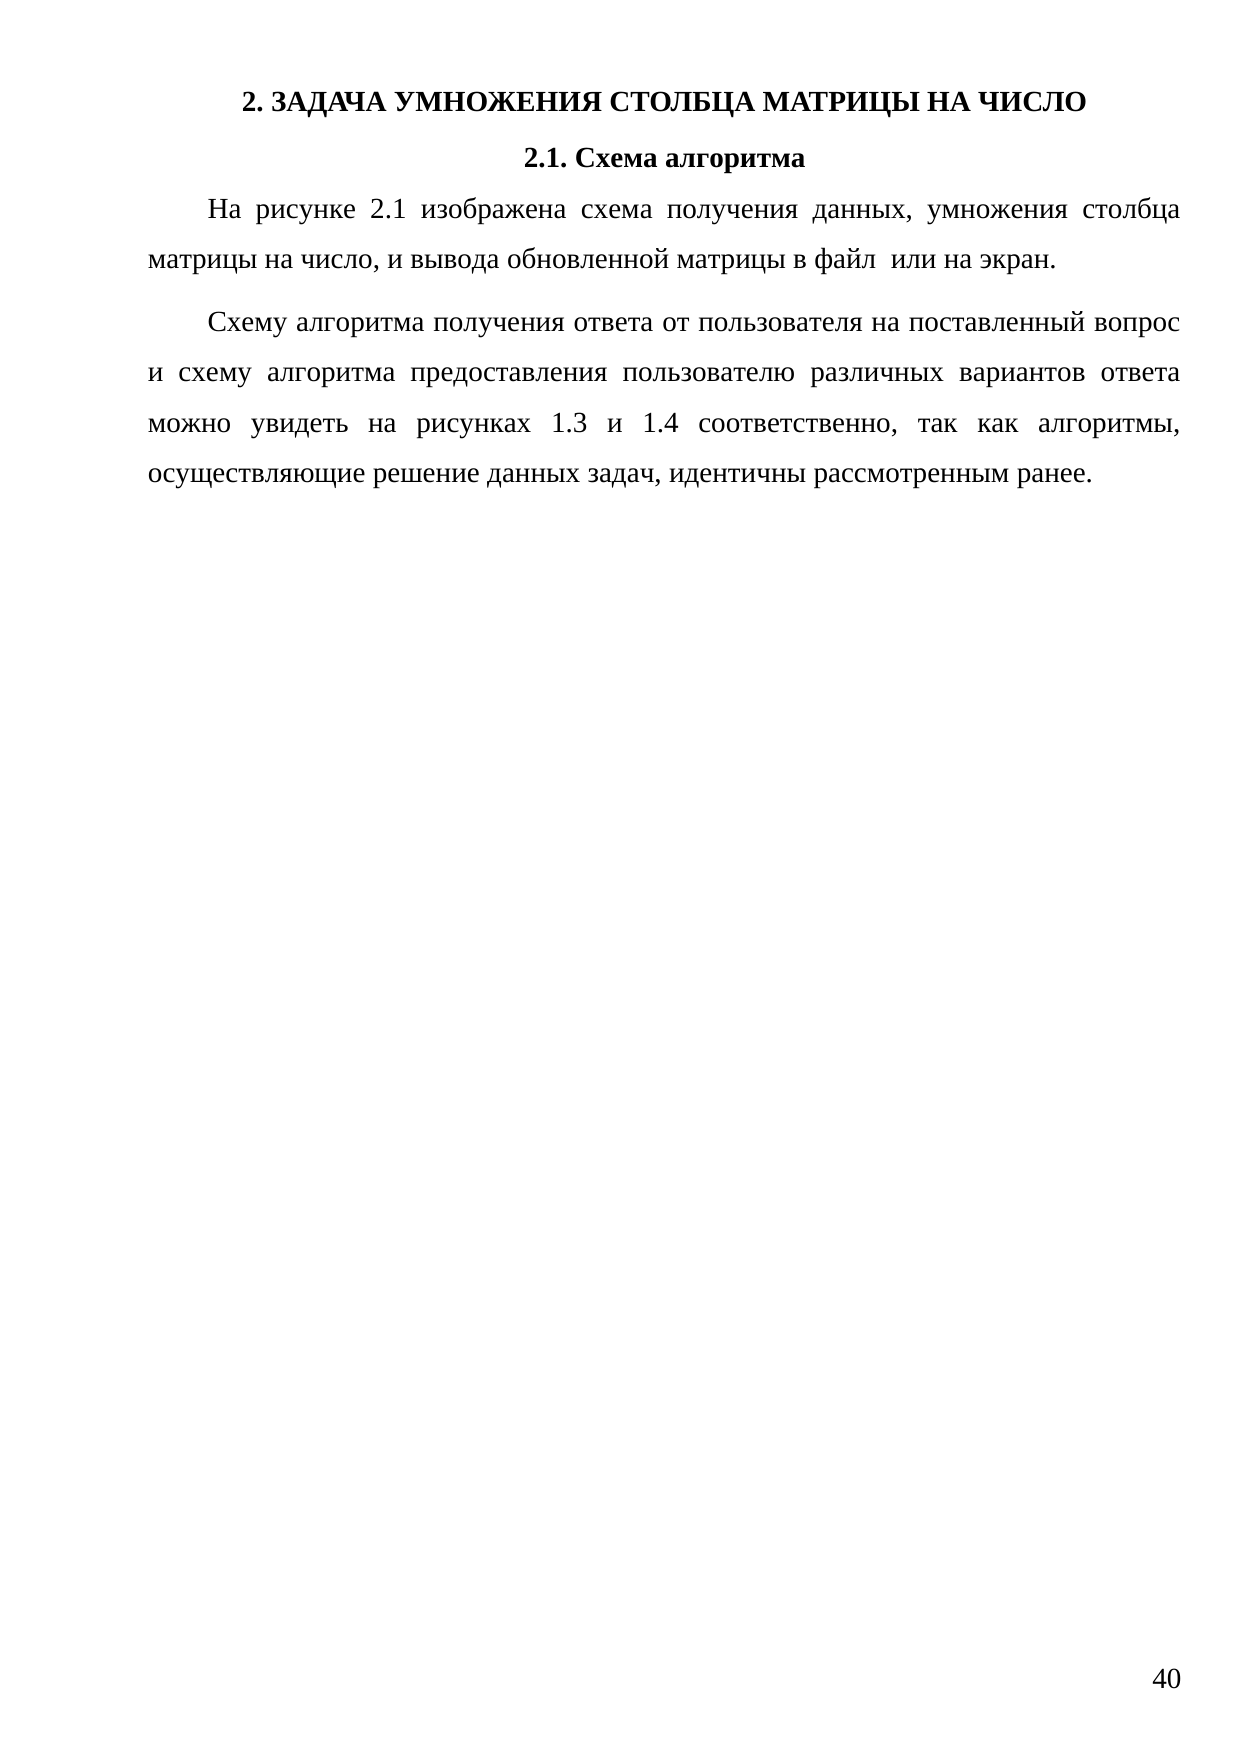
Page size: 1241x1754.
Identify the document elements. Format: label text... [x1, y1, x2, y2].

subtitle 2. ЗАДАЧА УМНОЖЕНИЯ СТОЛБЦА МАТРИЦЫ НА ЧИСЛО [148, 84, 1181, 118]
text Схему алгоритма получения ответа от пользователя на поставленный вопрос и схему алгоритма предоставления пользователю различных вариантов ответа можно увидеть на рисунках 1.3 и 1.4 соответственно, так как алгоритмы, осуществляющие решение данных задач, идентичны рассмотренным ранее. [148, 304, 1181, 488]
subtitle 2.1. Схема алгоритма [207, 141, 1122, 174]
text На рисунке 2.1 изображена схема получения данных, умножения столбца матрицы на число, и вывода обновленной матрицы в файл или на экран. [148, 191, 1181, 275]
